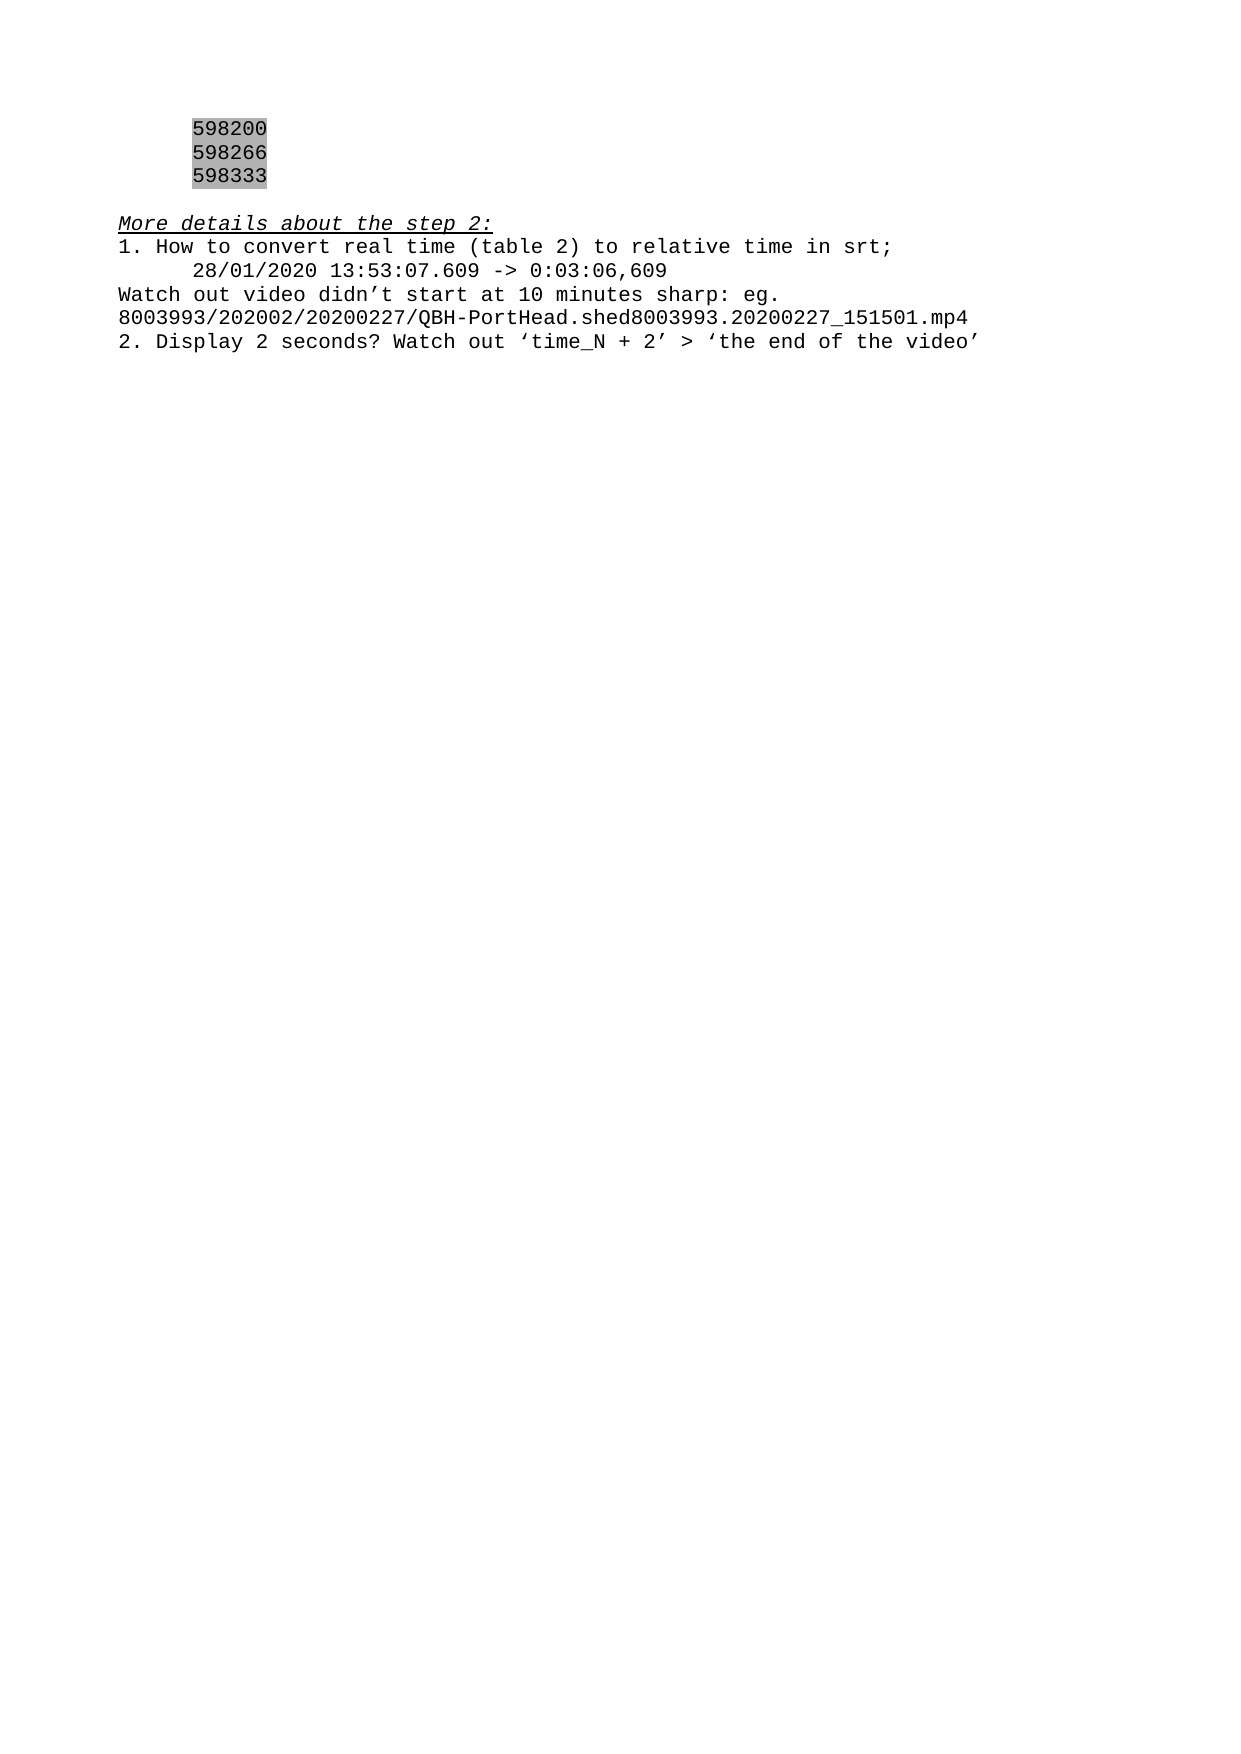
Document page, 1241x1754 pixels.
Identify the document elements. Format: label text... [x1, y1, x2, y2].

text 598200 [192, 118, 1122, 142]
text Watch out video didn’t start at 10 minutes sharp: eg. [118, 284, 1122, 307]
text More details about the step 2: [118, 213, 1122, 236]
text 598333 [192, 165, 1122, 189]
text 28/01/2020 13:53:07.609 -> 0:03:06,609 [118, 260, 1122, 284]
text 2. Display 2 seconds? Watch out ‘time_N + 2’ > ‘the end of the video’ [118, 331, 1122, 354]
text 1. How to convert real time (table 2) to relative time in srt; [118, 236, 1122, 260]
text 8003993/202002/20200227/QBH-PortHead.shed8003993.20200227_151501.mp4 [118, 307, 1122, 331]
text 598266 [192, 142, 1122, 165]
